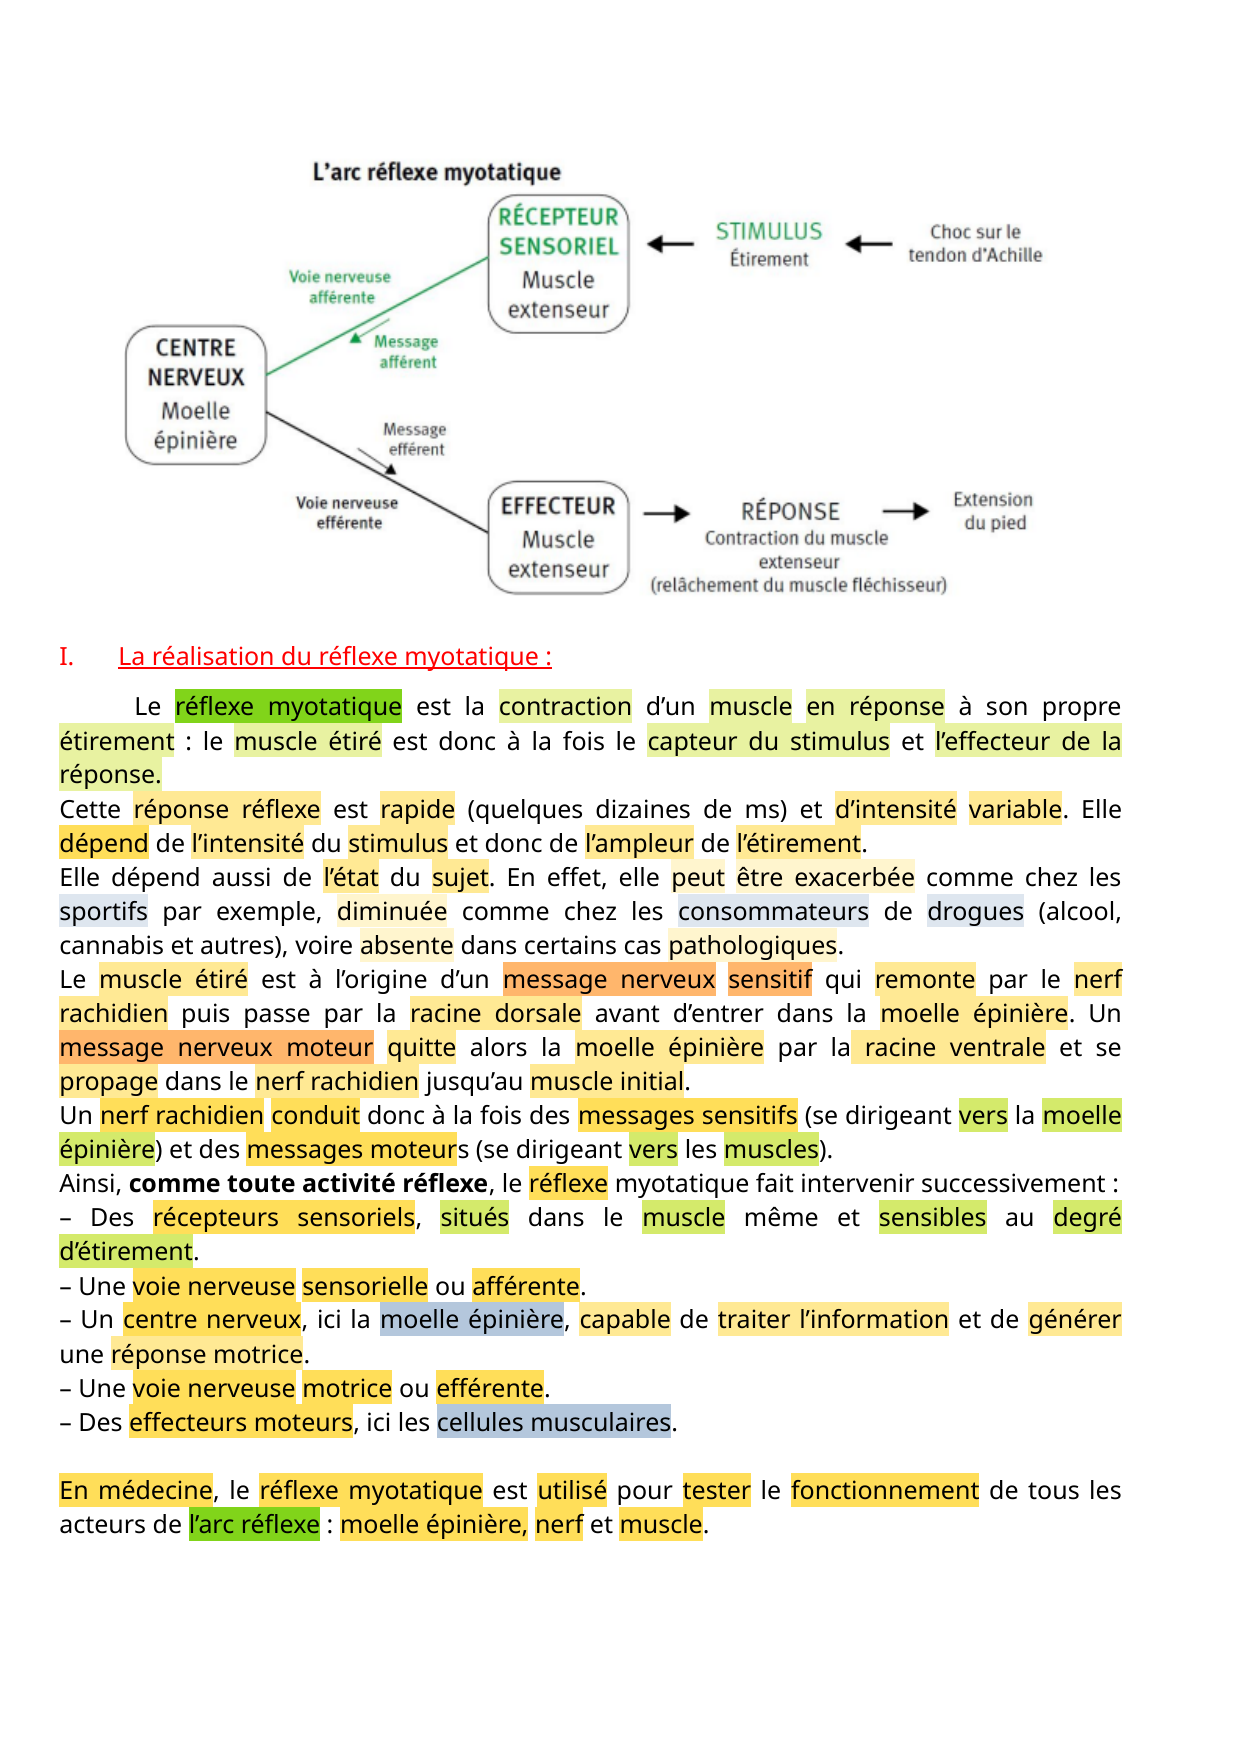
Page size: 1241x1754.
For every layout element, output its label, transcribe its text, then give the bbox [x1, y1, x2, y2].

text – Une voie nerveuse motrice ou efférente. [59, 1370, 1122, 1404]
text – Une voie nerveuse sensorielle ou afférente. [59, 1268, 1122, 1302]
text Ainsi, comme toute activité réflexe, le réflexe myotatique fait intervenir successivement : [59, 1166, 1122, 1200]
text Un nerf rachidien conduit donc à la fois des messages sensitifs (se dirigeant vers la moelle épinière) et des messages moteurs (se dirigeant vers les muscles). [59, 1098, 1122, 1166]
text Le muscle étiré est à l’origine d’un message nerveux sensitif qui remonte par le nerf rachidien puis passe par la racine dorsale avant d’entrer dans la moelle épinière. Un message nerveux moteur quitte alors la moelle épinière par la racine ventrale et se propage dans le nerf rachidien jusqu’au muscle initial. [59, 962, 1122, 1098]
text Elle dépend aussi de l’état du sujet. En effet, elle peut être exacerbée comme chez les sportifs par exemple, diminuée comme chez les consommateurs de drogues (alcool, cannabis et autres), voire absente dans certains cas pathologiques. [59, 859, 1122, 962]
picture [124, 143, 1057, 605]
text – Des effecteurs moteurs, ici les cellules musculaires. [59, 1404, 1122, 1438]
text Le réflexe myotatique est la contraction d’un muscle en réponse à son propre étirement : le muscle étiré est donc à la fois le capteur du stimulus et l’effecteur de la réponse. [59, 689, 1122, 791]
text En médecine, le réflexe myotatique est utilisé pour tester le fonctionnement de tous les acteurs de l’arc réflexe : moelle épinière, nerf et muscle. [59, 1472, 1122, 1541]
text – Des récepteurs sensoriels, situés dans le muscle même et sensibles au degré d’étirement. [59, 1200, 1122, 1268]
text Cette réponse réflexe est rapide (quelques dizaines de ms) et d’intensité variable. Elle dépend de l’intensité du stimulus et donc de l’ampleur de l’étirement. [59, 791, 1122, 859]
text – Un centre nerveux, ici la moelle épinière, capable de traiter l’information et de générer une réponse motrice. [59, 1302, 1122, 1370]
list La réalisation du réflexe myotatique : [59, 638, 1122, 672]
